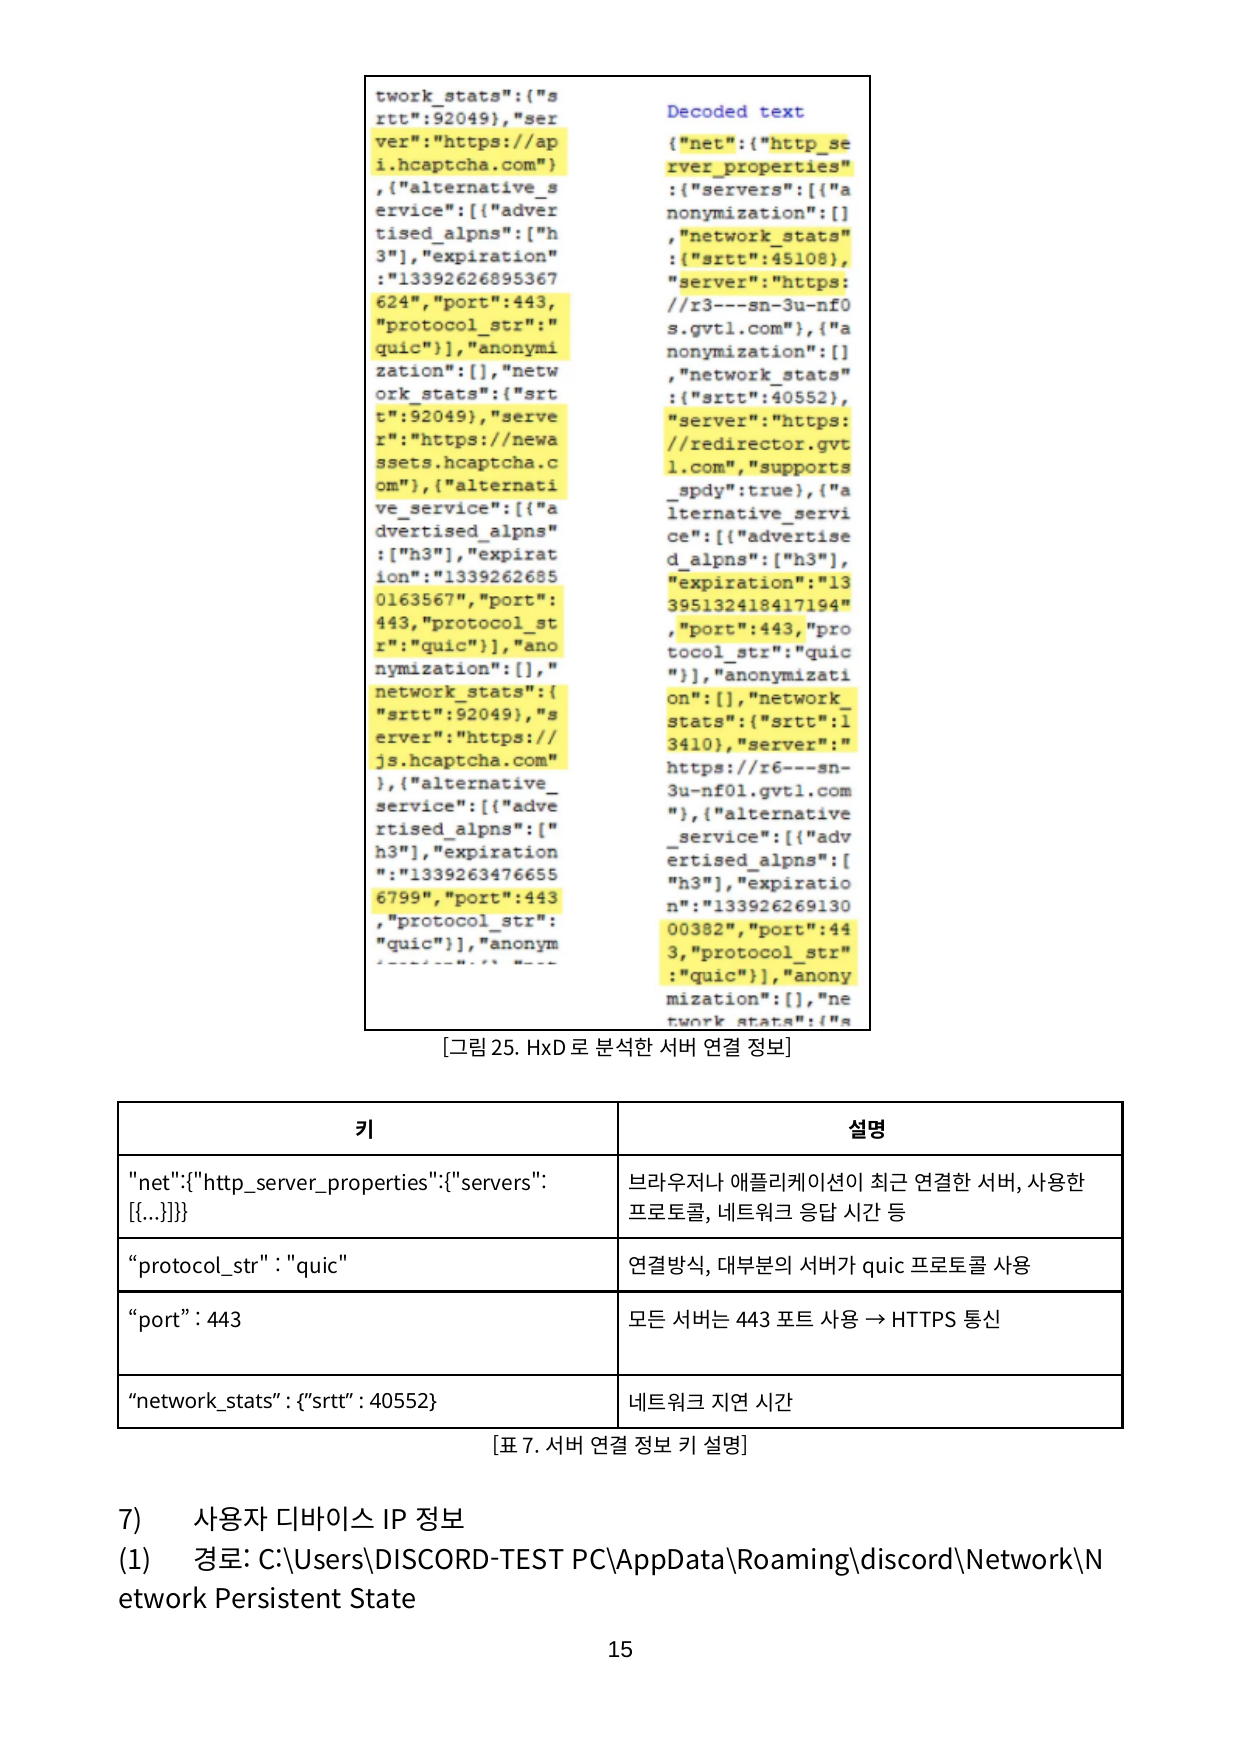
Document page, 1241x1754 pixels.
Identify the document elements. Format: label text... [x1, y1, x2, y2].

text [표7. 서버 연결 정보 키 설명] [118, 1429, 1122, 1459]
table_cell "net":{"http_server_properties":{"servers":[{...}]}} [119, 1156, 617, 1237]
list 경로: C:\Users\DISCORD-TEST PC\AppData\Roaming\discord\Network\Network Persistent State [118, 1538, 1117, 1616]
table_cell “protocol_str" : "quic" [119, 1239, 617, 1290]
table_cell 브라우저나 애플리케이션이 최근 연결한 서버, 사용한 프로토콜, 네트워크 응답 시간 등 [619, 1156, 1121, 1237]
table_cell “network_stats” : {”srtt” : 40552} [119, 1376, 617, 1427]
table_cell 모든 서버는 443 포트 사용 → HTTPS 통신 [619, 1293, 1121, 1374]
table_cell 네트워크 지연 시간 [619, 1376, 1121, 1427]
list 사용자 디바이스 IP 정보 [118, 1498, 1117, 1538]
table_cell 연결방식, 대부분의 서버가 quic 프로토콜 사용 [619, 1239, 1121, 1290]
table_header 키 [119, 1103, 617, 1154]
table_header 설명 [619, 1103, 1121, 1154]
table_cell “port” : 443 [119, 1293, 617, 1374]
text [그림25. HxD로 분석한 서버 연결 정보] [118, 1031, 1117, 1061]
